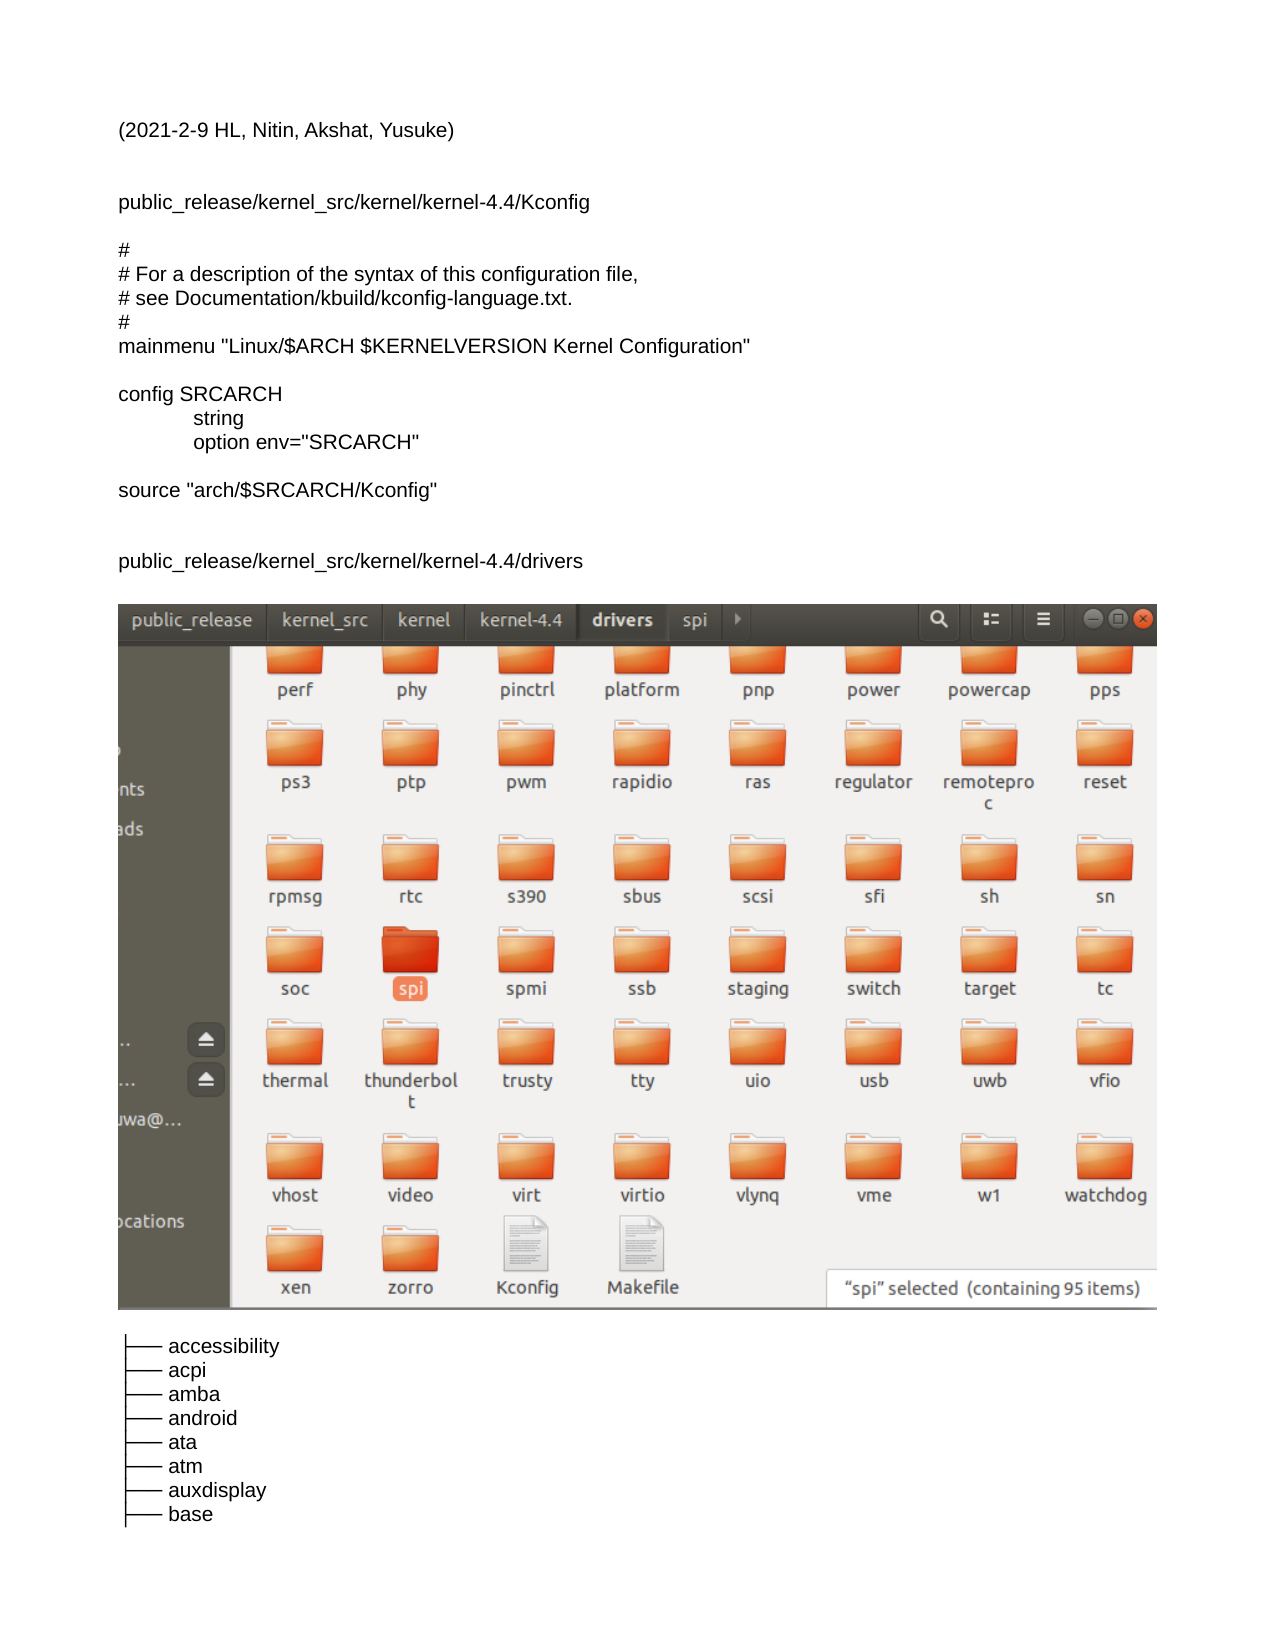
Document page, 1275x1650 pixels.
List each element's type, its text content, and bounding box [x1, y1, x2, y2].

text (2021-2-9 HL, Nitin, Akshat, Yusuke) [118, 118, 1157, 142]
text ├── amba [118, 1382, 125, 1406]
text ├── base [118, 1502, 125, 1526]
text ├── atm [118, 1454, 125, 1478]
text mainmenu "Linux/$ARCH $KERNELVERSION Kernel Configuration" [118, 334, 1157, 358]
text ├── auxdisplay [126, 1478, 1157, 1502]
text string [118, 406, 1157, 429]
text config SRCARCH [118, 382, 1157, 406]
text source "arch/$SRCARCH/Kconfig" [118, 477, 1157, 501]
text ├── base [126, 1502, 1157, 1526]
text public_release/kernel_src/kernel/kernel-4.4/drivers [118, 549, 1157, 573]
text public_release/kernel_src/kernel/kernel-4.4/Kconfig [118, 190, 1157, 214]
text ├── accessibility [126, 1334, 1157, 1358]
text ├── android [126, 1406, 1157, 1430]
text ├── acpi [126, 1358, 1157, 1382]
text # [118, 310, 1157, 334]
text # For a description of the syntax of this configuration file, [118, 262, 1157, 286]
text ├── acpi [118, 1358, 125, 1382]
text option env="SRCARCH" [118, 429, 1157, 453]
text ├── amba [126, 1382, 1157, 1406]
picture [118, 604, 1157, 1310]
text ├── ata [118, 1430, 125, 1454]
text ├── ata [126, 1430, 1157, 1454]
text # [118, 238, 1157, 262]
text # see Documentation/kbuild/kconfig-language.txt. [118, 286, 1157, 310]
text ├── atm [126, 1454, 1157, 1478]
